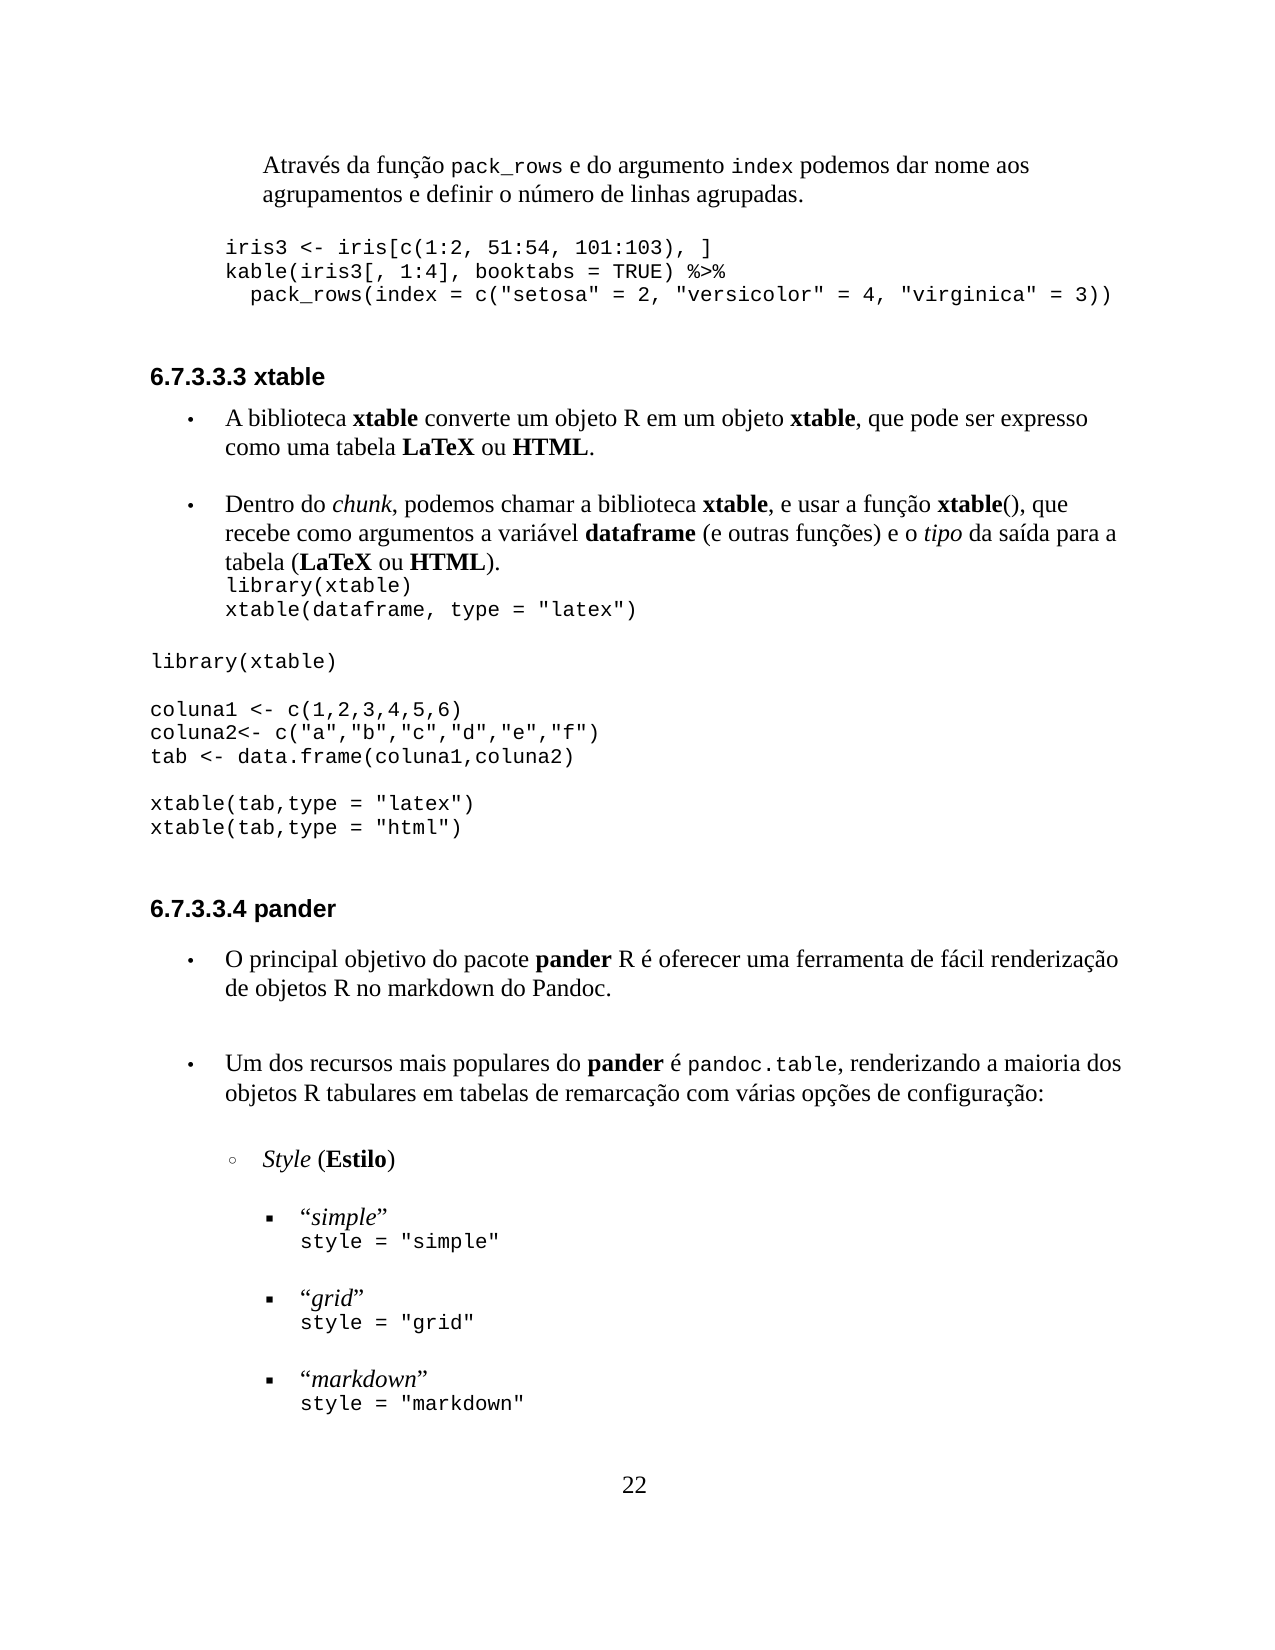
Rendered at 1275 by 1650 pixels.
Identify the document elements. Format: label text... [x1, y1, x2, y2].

subtitle 6.7.3.3.3 xtable [150, 362, 1125, 390]
list Style (Estilo) [225, 1144, 1125, 1202]
text tab <- data.frame(coluna1,coluna2) [150, 746, 1125, 769]
list iris3 <- iris[c(1:2, 51:54, 101:103), ] [187, 237, 1125, 261]
subtitle 6.7.3.3.4 pander [150, 894, 1125, 923]
list “markdown” style = "markdown" [262, 1364, 1125, 1417]
list Um dos recursos mais populares do pander é pandoc.table, renderizando a maioria dos objetos R tabulares em tabelas de remarcação com várias opções de configuração: [187, 1048, 1125, 1136]
list kable(iris3[, 1:4], booktabs = TRUE) %>% [187, 261, 1125, 284]
text xtable(tab,type = "html") [150, 817, 1125, 841]
text coluna2<- c("a","b","c","d","e","f") [150, 722, 1125, 746]
list O principal objetivo do pacote pander R é oferecer uma ferramenta de fácil renderização de objetos R no markdown do Pandoc. [187, 944, 1125, 1031]
list Através da função pack_rows e do argumento index podemos dar nome aos agrupamentos e definir o número de linhas agrupadas. [225, 150, 1125, 237]
list “simple” style = "simple" [262, 1202, 1125, 1283]
text coluna1 <- c(1,2,3,4,5,6) [150, 699, 1125, 722]
list “grid” style = "grid" [262, 1283, 1125, 1364]
text library(xtable) [150, 651, 1125, 675]
list A biblioteca xtable converte um objeto R em um objeto xtable, que pode ser expresso como uma tabela LaTeX ou HTML. [187, 403, 1125, 489]
list pack_rows(index = c("setosa" = 2, "versicolor" = 4, "virginica" = 3)) [187, 284, 1125, 308]
text xtable(tab,type = "latex") [150, 793, 1125, 817]
list Dentro do chunk, podemos chamar a biblioteca xtable, e usar a função xtable(), que recebe como argumentos a variável dataframe (e outras funções) e o tipo da saída para a tabela (LaTeX ou HTML). library(xtable) xtable(dataframe, type = "latex") [187, 489, 1125, 651]
